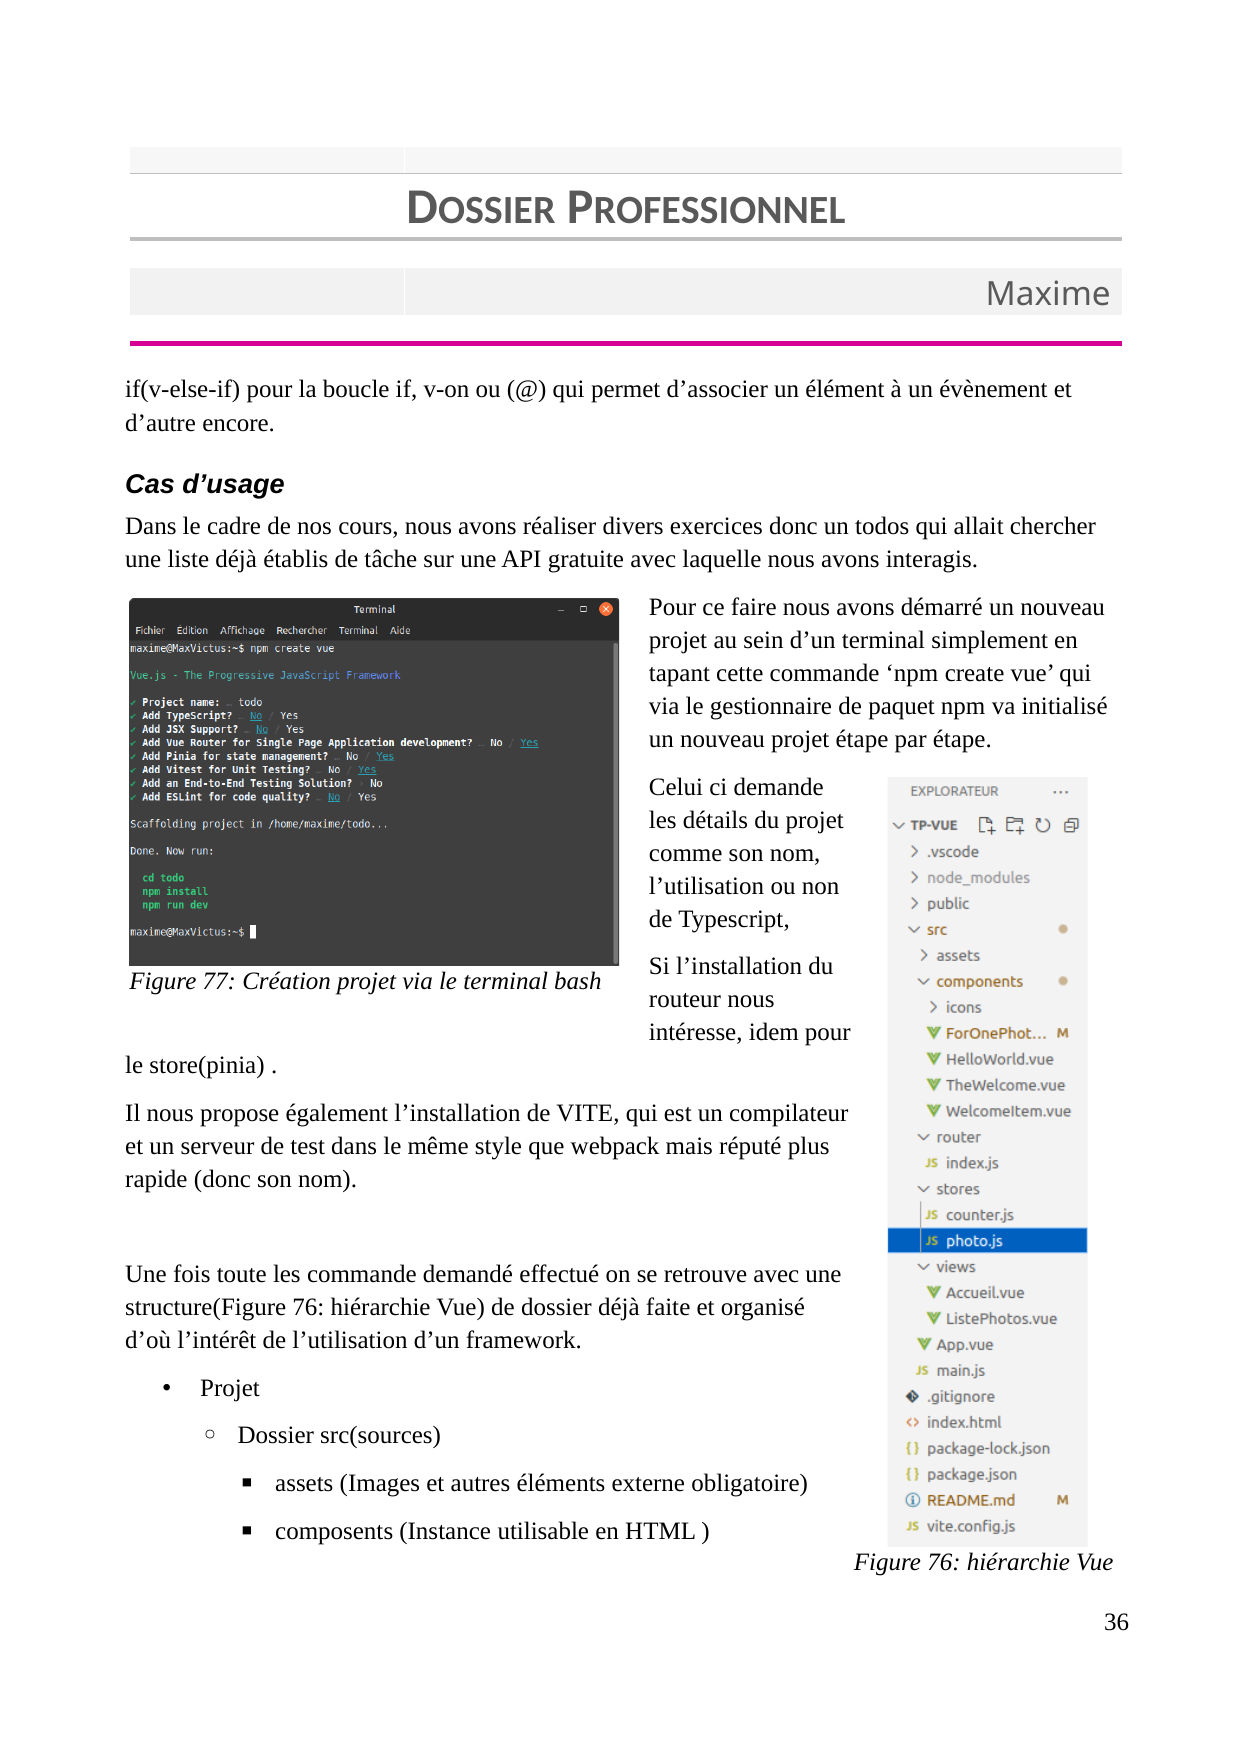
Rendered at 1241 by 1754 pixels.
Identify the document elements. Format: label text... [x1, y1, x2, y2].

text Figure 76: hiérarchie Vue [854, 790, 1122, 1576]
text if(v-else-if) pour la boucle if, v-on ou (@) qui permet d’associer un élément à un évènement et d’autre encore. [125, 374, 1123, 436]
text Figure 77: Création projet via le terminal bash [129, 966, 619, 995]
list Dossier src(sources) [200, 1421, 854, 1449]
text Il nous propose également l’installation de VITE, qui est un compilateur et un serveur de test dans le même style que webpack mais réputé plus rapide (donc son nom). [125, 1098, 854, 1193]
picture [129, 598, 620, 966]
list Projet [162, 1373, 854, 1402]
list assets (Images et autres éléments externe obligatoire) [237, 1468, 854, 1497]
text Si l’installation du routeur nous intéresse, idem pour le store(pinia) . [125, 951, 854, 1079]
text Pour ce faire nous avons démarré un nouveau projet au sein d’un terminal simplement en tapant cette commande ‘npm create vue’ qui via le gestionnaire de paquet npm va initialisé un nouveau projet étape par étape. [125, 586, 1123, 753]
subtitle Cas d’usage [125, 468, 1123, 499]
text Une fois toute les commande demandé effectué on se retrouve avec une structure(Figure 76: hiérarchie Vue) de dossier déjà faite et organisé d’où l’intérêt de l’utilisation d’un framework. [125, 1259, 854, 1354]
text Celui ci demande les détails du projet comme son nom, l’utilisation ou non de Typescript, [620, 772, 1123, 933]
text Dans le cadre de nos cours, nous avons réaliser divers exercices donc un todos qui allait chercher une liste déjà établis de tâche sur une API gratuite avec laquelle nous avons interagis. [125, 511, 1123, 573]
picture [887, 777, 1088, 1547]
list composents (Instance utilisable en HTML ) [237, 1516, 854, 1544]
